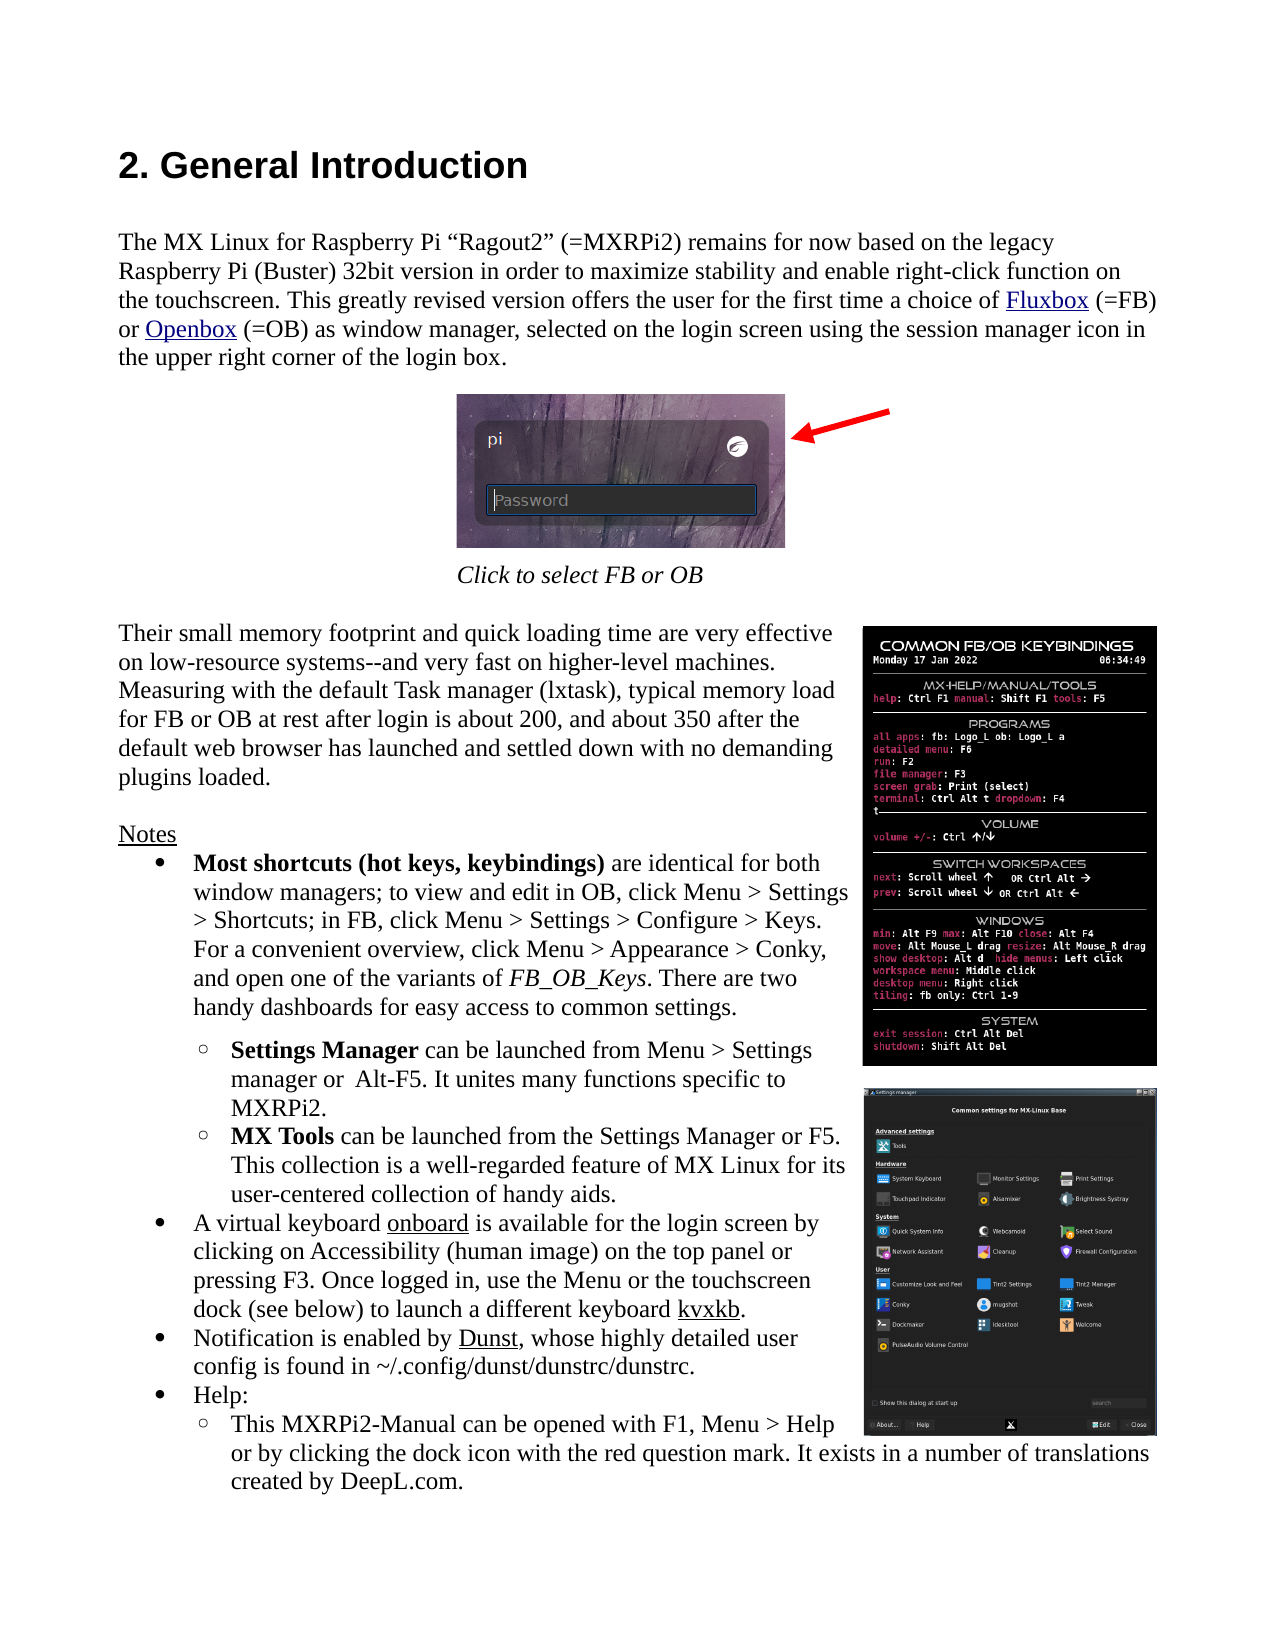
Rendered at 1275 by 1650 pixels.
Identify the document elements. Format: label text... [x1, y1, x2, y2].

picture [456, 394, 786, 548]
list Settings Manager can be launched from Menu > Settings manager or Alt-F5. It unites many functions specific to MXRPi2. [193, 1035, 1157, 1121]
text Their small memory footprint and quick loading time are very effective on low-resource systems--and very fast on higher-level machines. Measuring with the default Task manager (lxtask), typical memory load for FB or OB at rest after login is about 200, and about 350 after the default web browser has launched and settled down with no demanding plugins loaded. [118, 618, 1157, 791]
list MX Tools can be launched from the Settings Manager or F5. This collection is a well-regarded feature of MX Linux for its user-centered collection of handy aids. [193, 1121, 863, 1208]
text Click to select FB or OB [457, 548, 785, 589]
picture [863, 1088, 1157, 1436]
list A virtual keyboard onboard is available for the login screen by clicking on Accessibility (human image) on the top panel or pressing F3. Once logged in, use the Menu or the touchscreen dock (see below) to launch a different keyboard kvxkb. [156, 1208, 863, 1323]
picture [862, 626, 1157, 1066]
list Most shortcuts (hot keys, keybindings) are identical for both window managers; to view and edit in OB, click Menu > Settings > Shortcuts; in FB, click Menu > Settings > Configure > Keys. For a convenient overview, click Menu > Appearance > Conky, and open one of the variants of FB_OB_Keys. There are two handy dashboards for easy access to common settings. [156, 848, 862, 1021]
subtitle 2. General Introduction [118, 143, 1157, 186]
list Notification is enabled by Dunst, whose highly detailed user config is found in ~/.config/dunst/dunstrc/dunstrc. [156, 1323, 863, 1380]
text The MX Linux for Raspberry Pi “Ragout2” (=MXRPi2) remains for now based on the legacy Raspberry Pi (Buster) 32bit version in order to maximize stability and enable right-click function on the touchscreen. This greatly revised version offers the user for the first time a choice of Fluxbox (=FB) or Openbox (=OB) as window manager, selected on the login screen using the session manager icon in the upper right corner of the login box. [118, 227, 1157, 371]
list Help: [156, 1380, 863, 1409]
text Notes [118, 819, 862, 848]
list This MXRPi2-Manual can be opened with F1, Menu > Help or by clicking the dock icon with the red question mark. It exists in a number of translations created by DeepL.com. [193, 1409, 1157, 1495]
